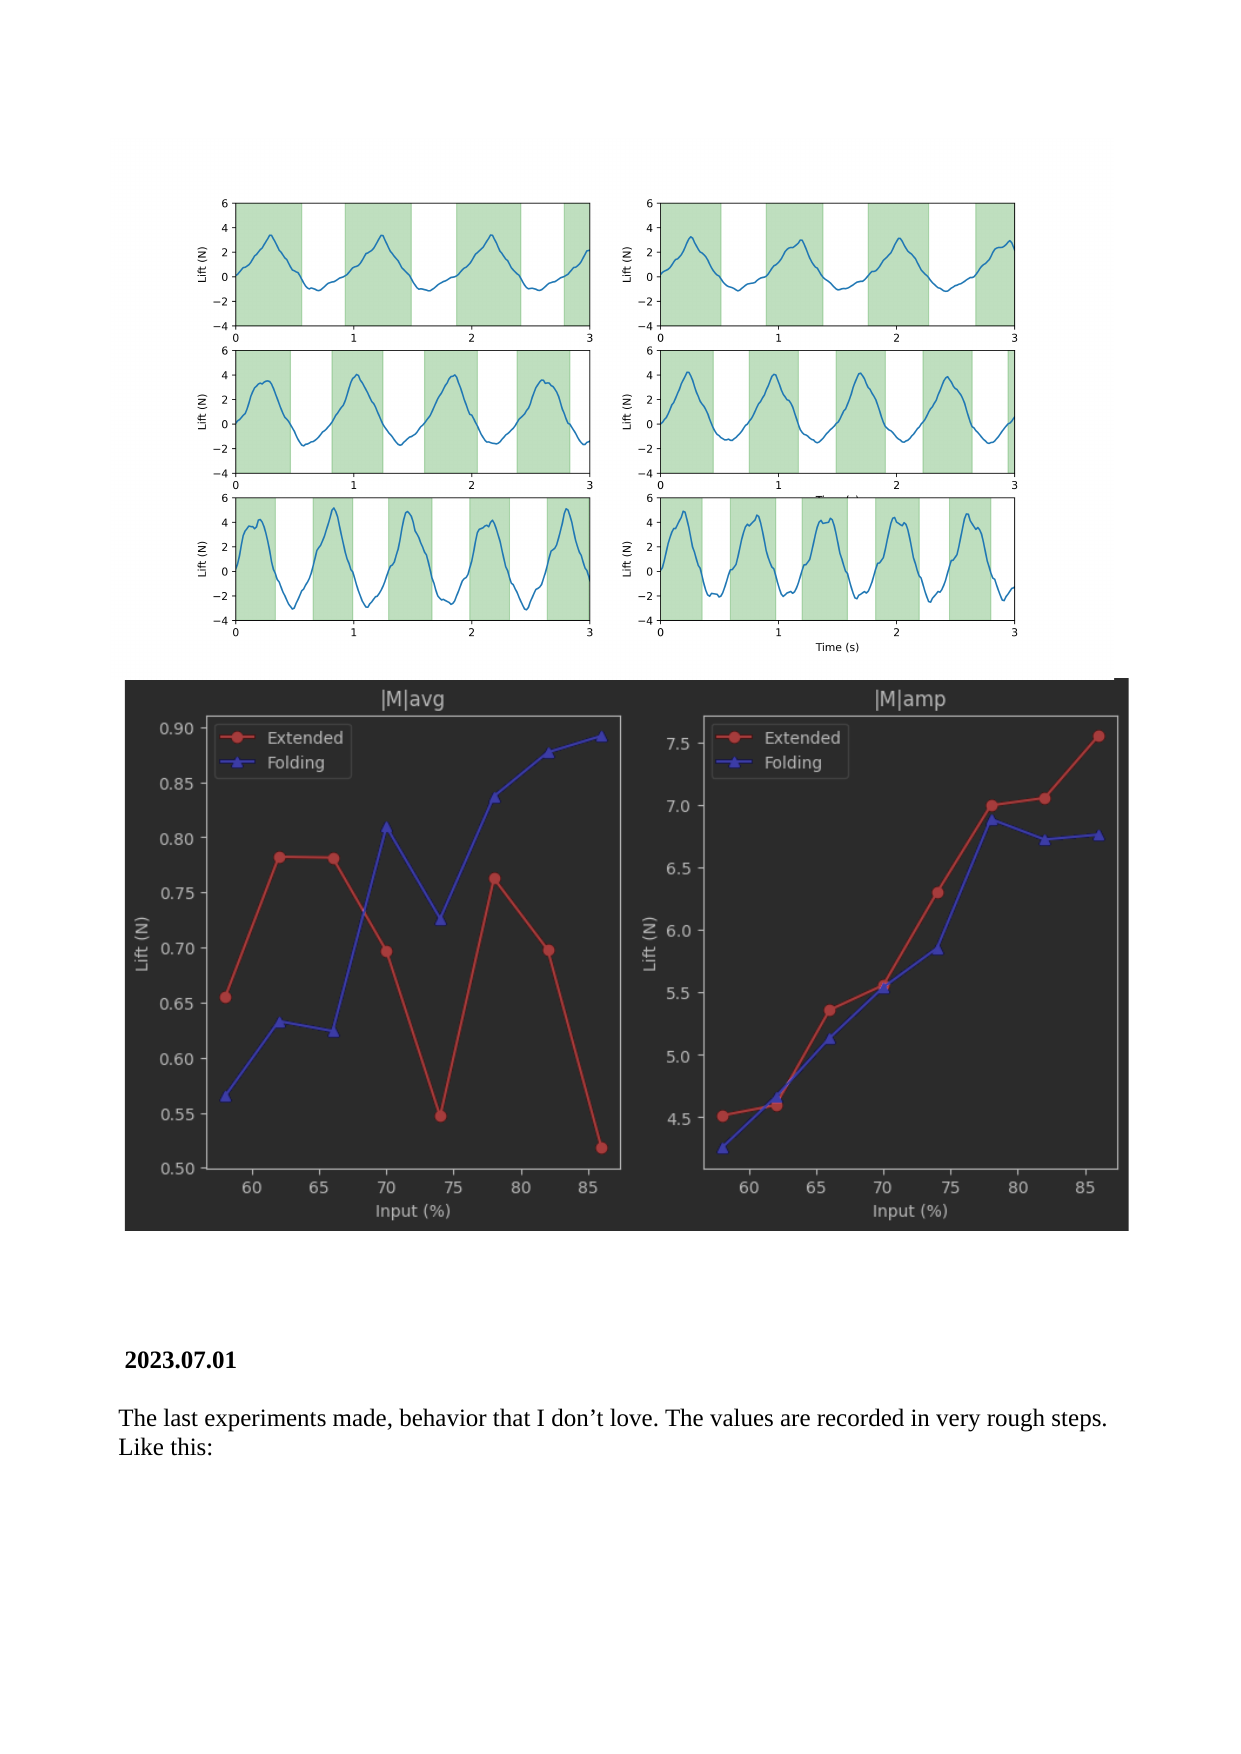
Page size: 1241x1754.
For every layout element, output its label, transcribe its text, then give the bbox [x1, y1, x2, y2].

text 2023.07.01 [118, 1345, 1122, 1374]
picture [110, 138, 1129, 1231]
text The last experiments made, behavior that I don’t love. The values are recorded in very rough steps. Like this: [118, 1403, 1122, 1460]
